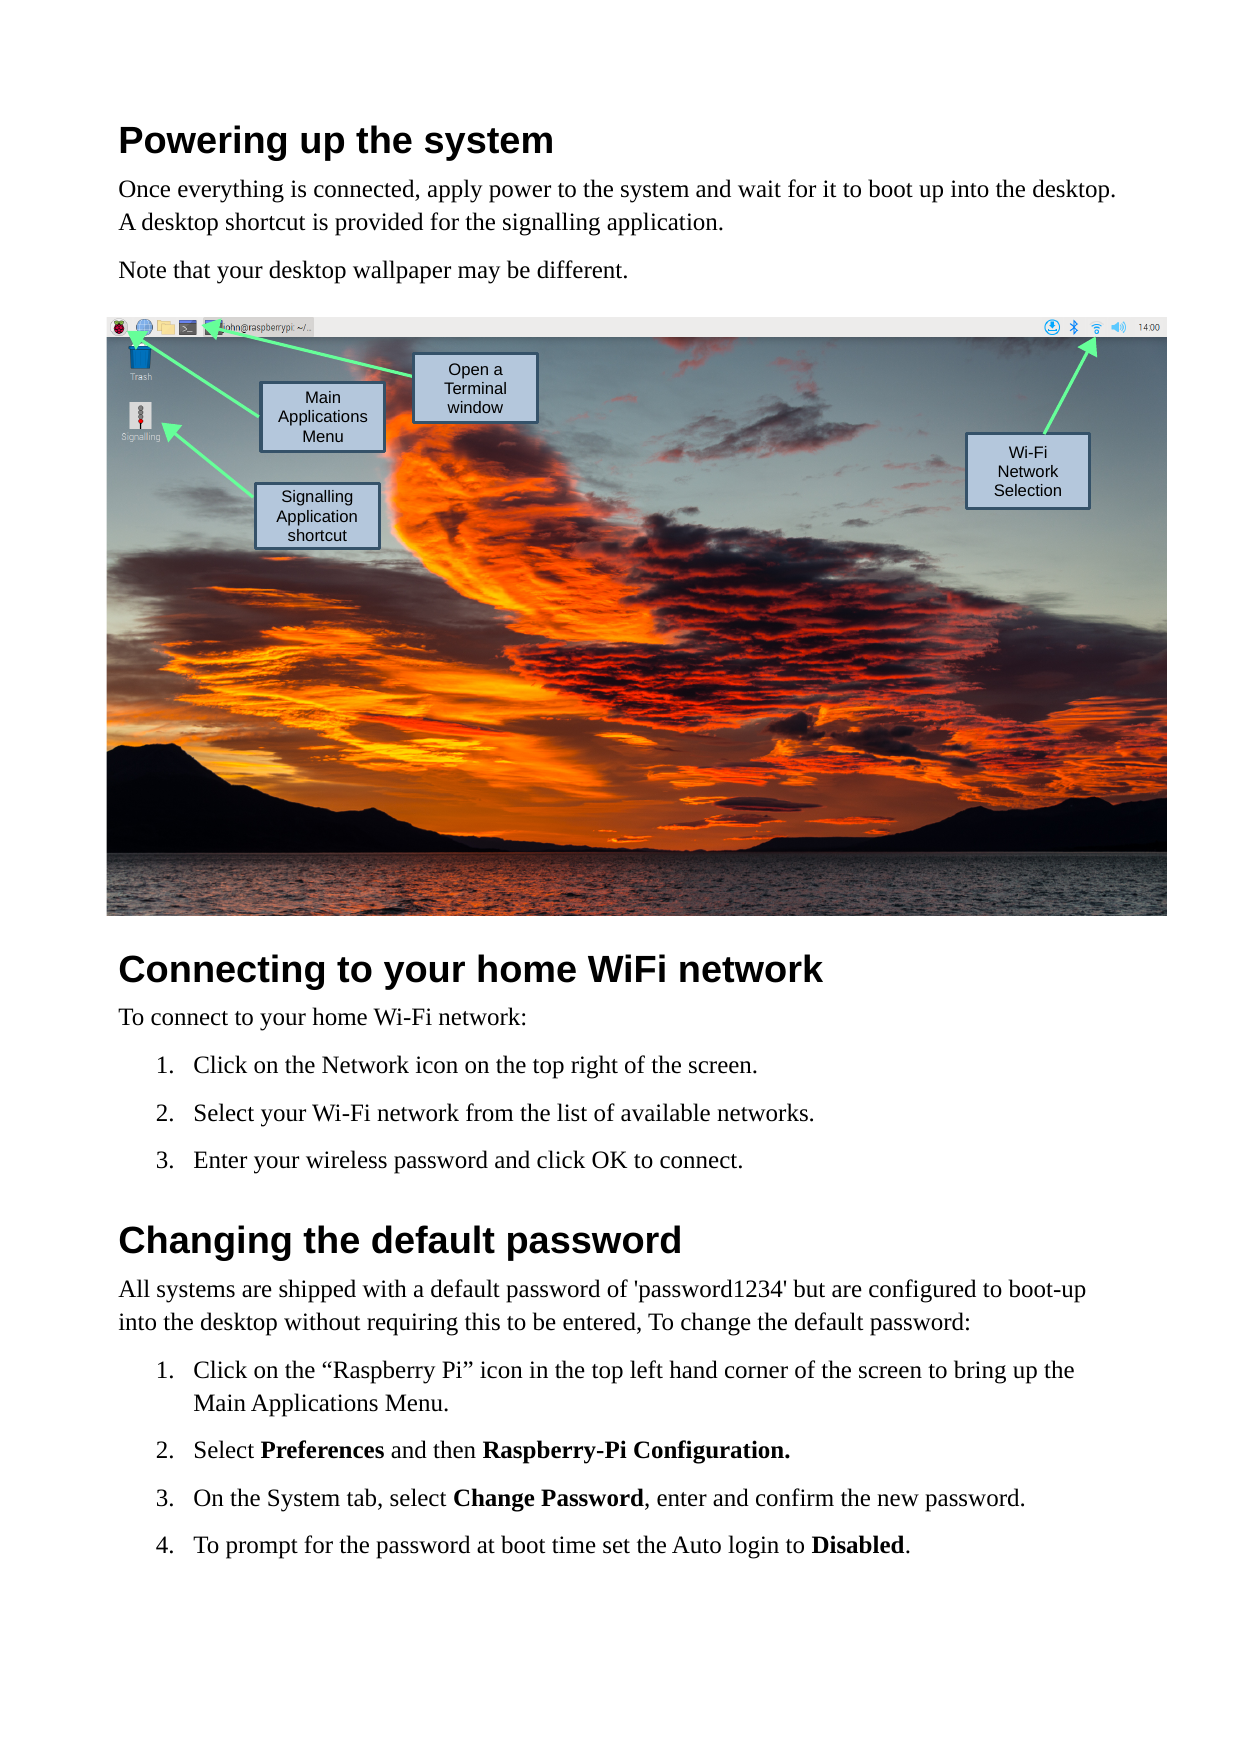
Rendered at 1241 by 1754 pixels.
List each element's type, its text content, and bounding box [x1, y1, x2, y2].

text To connect to your home Wi-Fi network: [118, 1002, 1122, 1031]
list Select your Wi-Fi network from the list of available networks. [156, 1098, 1122, 1126]
list On the System tab, select Change Password, enter and confirm the new password. [156, 1483, 1122, 1512]
text All systems are shipped with a default password of 'password1234' but are configured to boot-up into the desktop without requiring this to be entered, To change the default password: [118, 1274, 1122, 1336]
subtitle Powering up the system [118, 118, 1122, 162]
text Once everything is connected, apply power to the system and wait for it to boot up into the desktop. A desktop shortcut is provided for the signalling application. [118, 174, 1122, 236]
list To prompt for the password at boot time set the Auto login to Disabled. [156, 1531, 1122, 1559]
list Click on the Network icon on the top right of the screen. [156, 1050, 1122, 1079]
list Click on the “Raspberry Pi” icon in the top left hand corner of the screen to bring up the Main Applications Menu. [156, 1355, 1122, 1416]
subtitle Changing the default password [118, 1218, 1122, 1262]
list Select Preferences and then Raspberry-Pi Configuration. [156, 1435, 1122, 1464]
text Note that your desktop wallpaper may be different. [118, 255, 1122, 284]
subtitle Connecting to your home WiFi network [118, 946, 1122, 990]
list Enter your wireless password and click OK to connect. [156, 1145, 1122, 1174]
